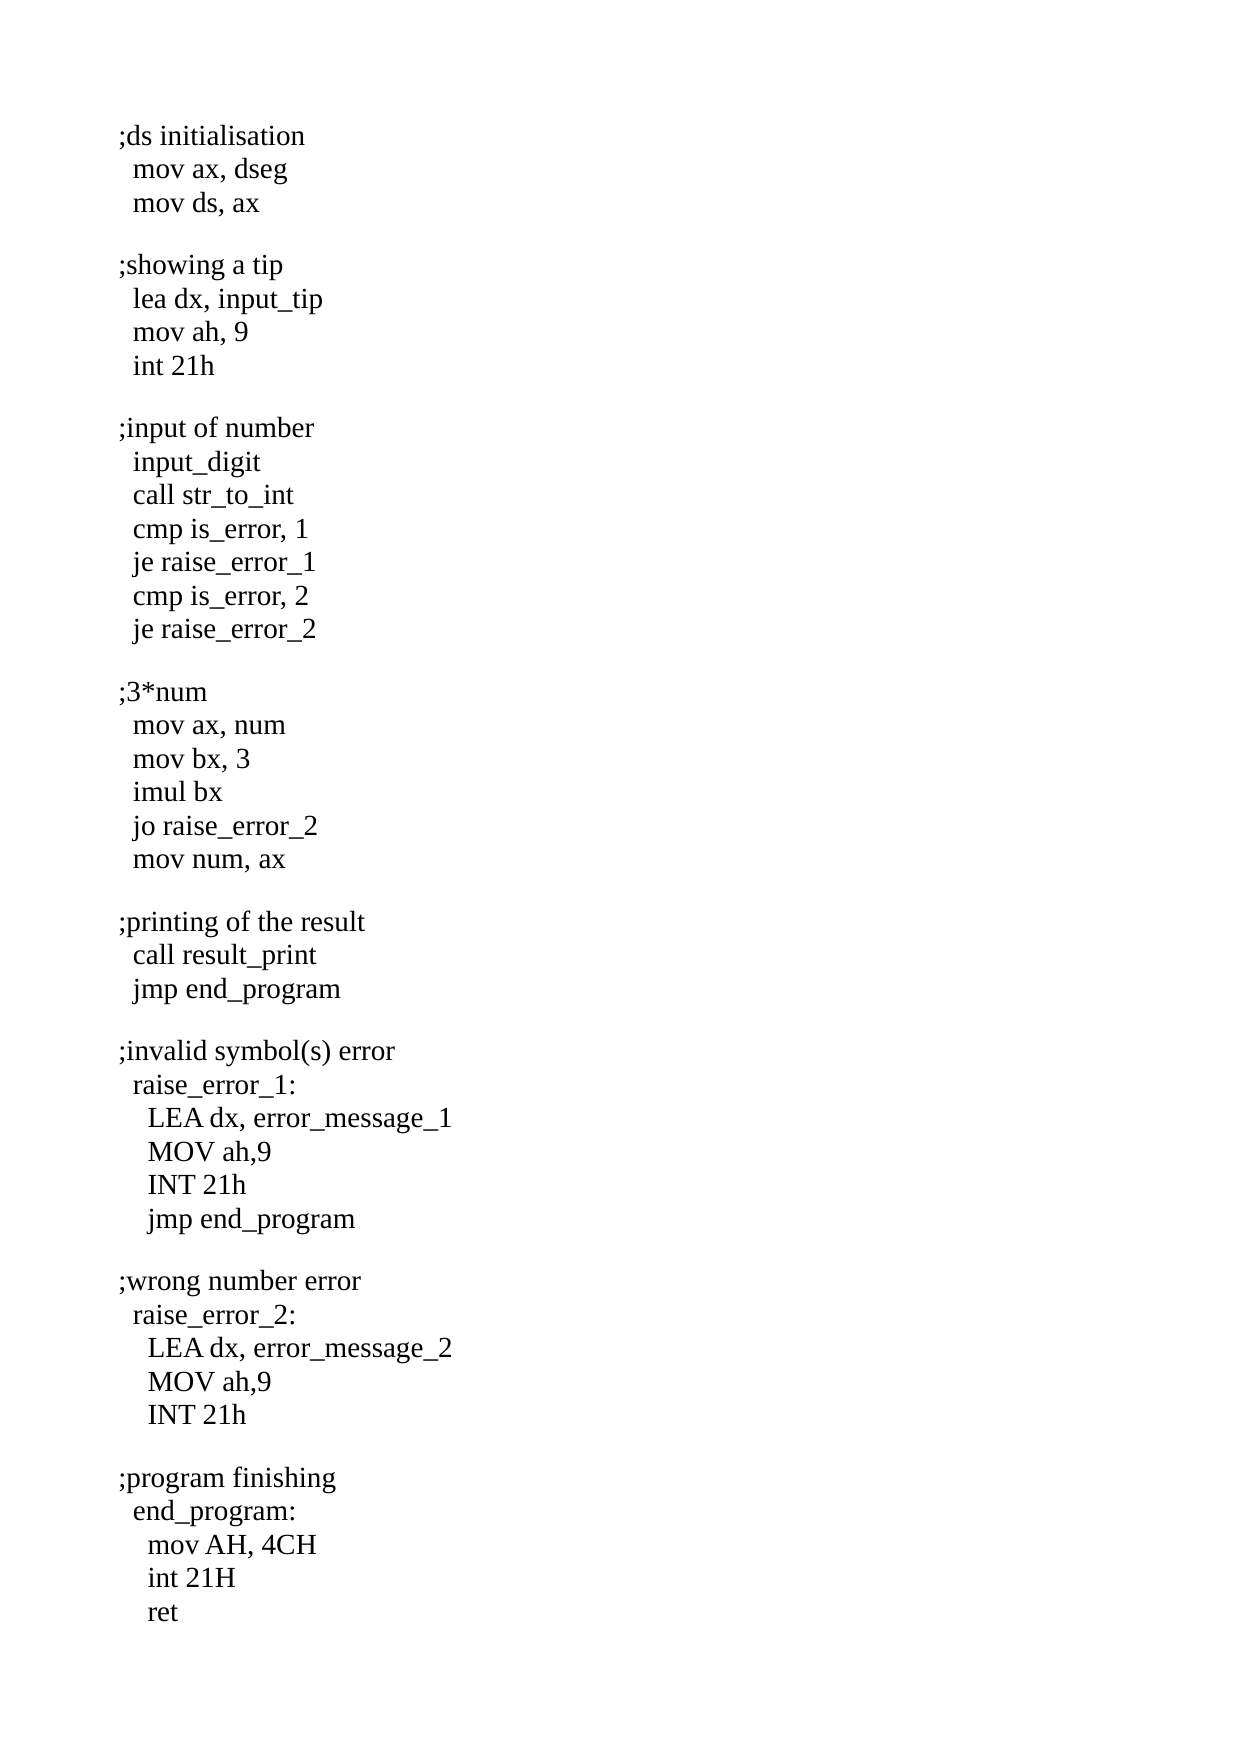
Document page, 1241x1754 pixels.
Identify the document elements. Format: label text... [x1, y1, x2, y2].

text ;3*num [118, 674, 1122, 707]
text call str_to_int [118, 477, 1122, 511]
text ;invalid symbol(s) error [118, 1033, 1122, 1067]
text ;program finishing [118, 1460, 1122, 1493]
text mov ax, num [118, 707, 1122, 741]
text INT 21h [118, 1167, 1122, 1201]
text mov ah, 9 [118, 314, 1122, 348]
text jmp end_program [118, 971, 1122, 1004]
text ;ds initialisation [118, 118, 1122, 152]
text ;wrong number error [118, 1263, 1122, 1297]
text call result_print [118, 937, 1122, 971]
text mov ds, ax [118, 185, 1122, 219]
text lea dx, input_tip [118, 281, 1122, 314]
text ;showing a tip [118, 247, 1122, 281]
text raise_error_1: [118, 1067, 1122, 1100]
text input_digit [118, 444, 1122, 477]
text jmp end_program [118, 1201, 1122, 1234]
text imul bx [118, 774, 1122, 808]
text ret [118, 1594, 1122, 1627]
text ;input of number [118, 410, 1122, 444]
text je raise_error_1 [118, 544, 1122, 578]
text end_program: [118, 1493, 1122, 1527]
text int 21H [118, 1560, 1122, 1594]
text int 21h [118, 348, 1122, 382]
text mov bx, 3 [118, 741, 1122, 774]
text cmp is_error, 2 [118, 578, 1122, 612]
text mov ax, dseg [118, 152, 1122, 185]
text raise_error_2: [118, 1297, 1122, 1330]
text je raise_error_2 [118, 612, 1122, 645]
text INT 21h [118, 1397, 1122, 1431]
text jo raise_error_2 [118, 808, 1122, 842]
text cmp is_error, 1 [118, 511, 1122, 544]
text LEA dx, error_message_2 [118, 1330, 1122, 1364]
text ;printing of the result [118, 904, 1122, 937]
text MOV ah,9 [118, 1134, 1122, 1167]
text MOV ah,9 [118, 1364, 1122, 1397]
text LEA dx, error_message_1 [118, 1100, 1122, 1134]
text mov num, ax [118, 842, 1122, 875]
text mov AH, 4CH [118, 1527, 1122, 1560]
